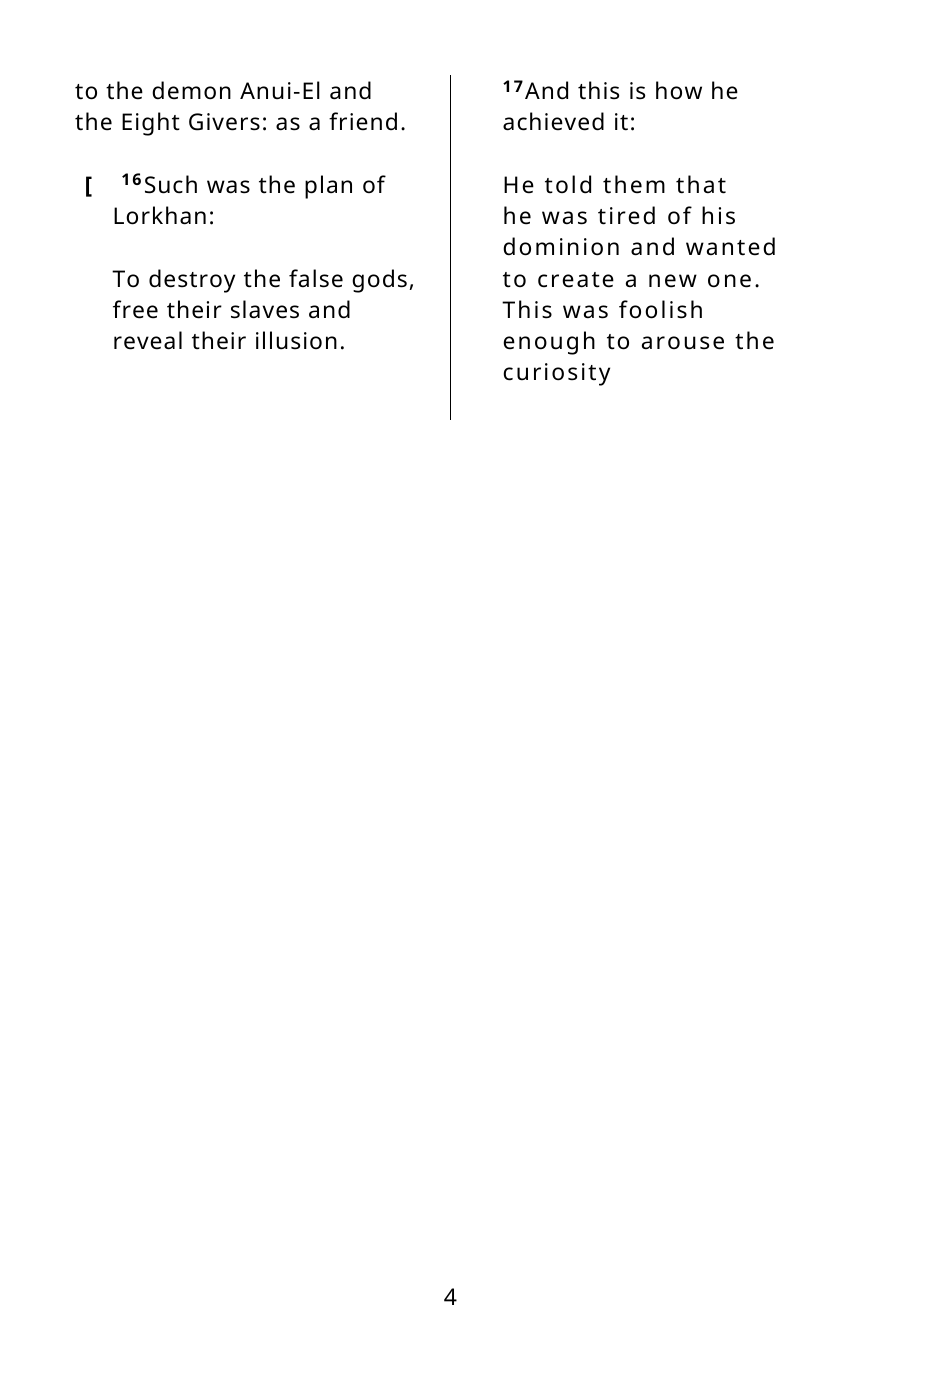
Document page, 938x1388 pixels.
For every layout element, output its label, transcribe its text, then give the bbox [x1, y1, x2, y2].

text to the demon Anui-El and the Eight Givers: as a friend. [75, 75, 435, 137]
text [ 16Such was the plan of [84, 169, 416, 200]
text He told them that he was tired of his dominion and wanted to create a new one. This was foolish enough to arouse the curiosity [502, 169, 806, 387]
text Lorkhan: [112, 200, 416, 231]
text To destroy the false gods, free their slaves and reveal their illusion. [112, 262, 416, 356]
text 17And this is how he achieved it: [502, 75, 806, 137]
